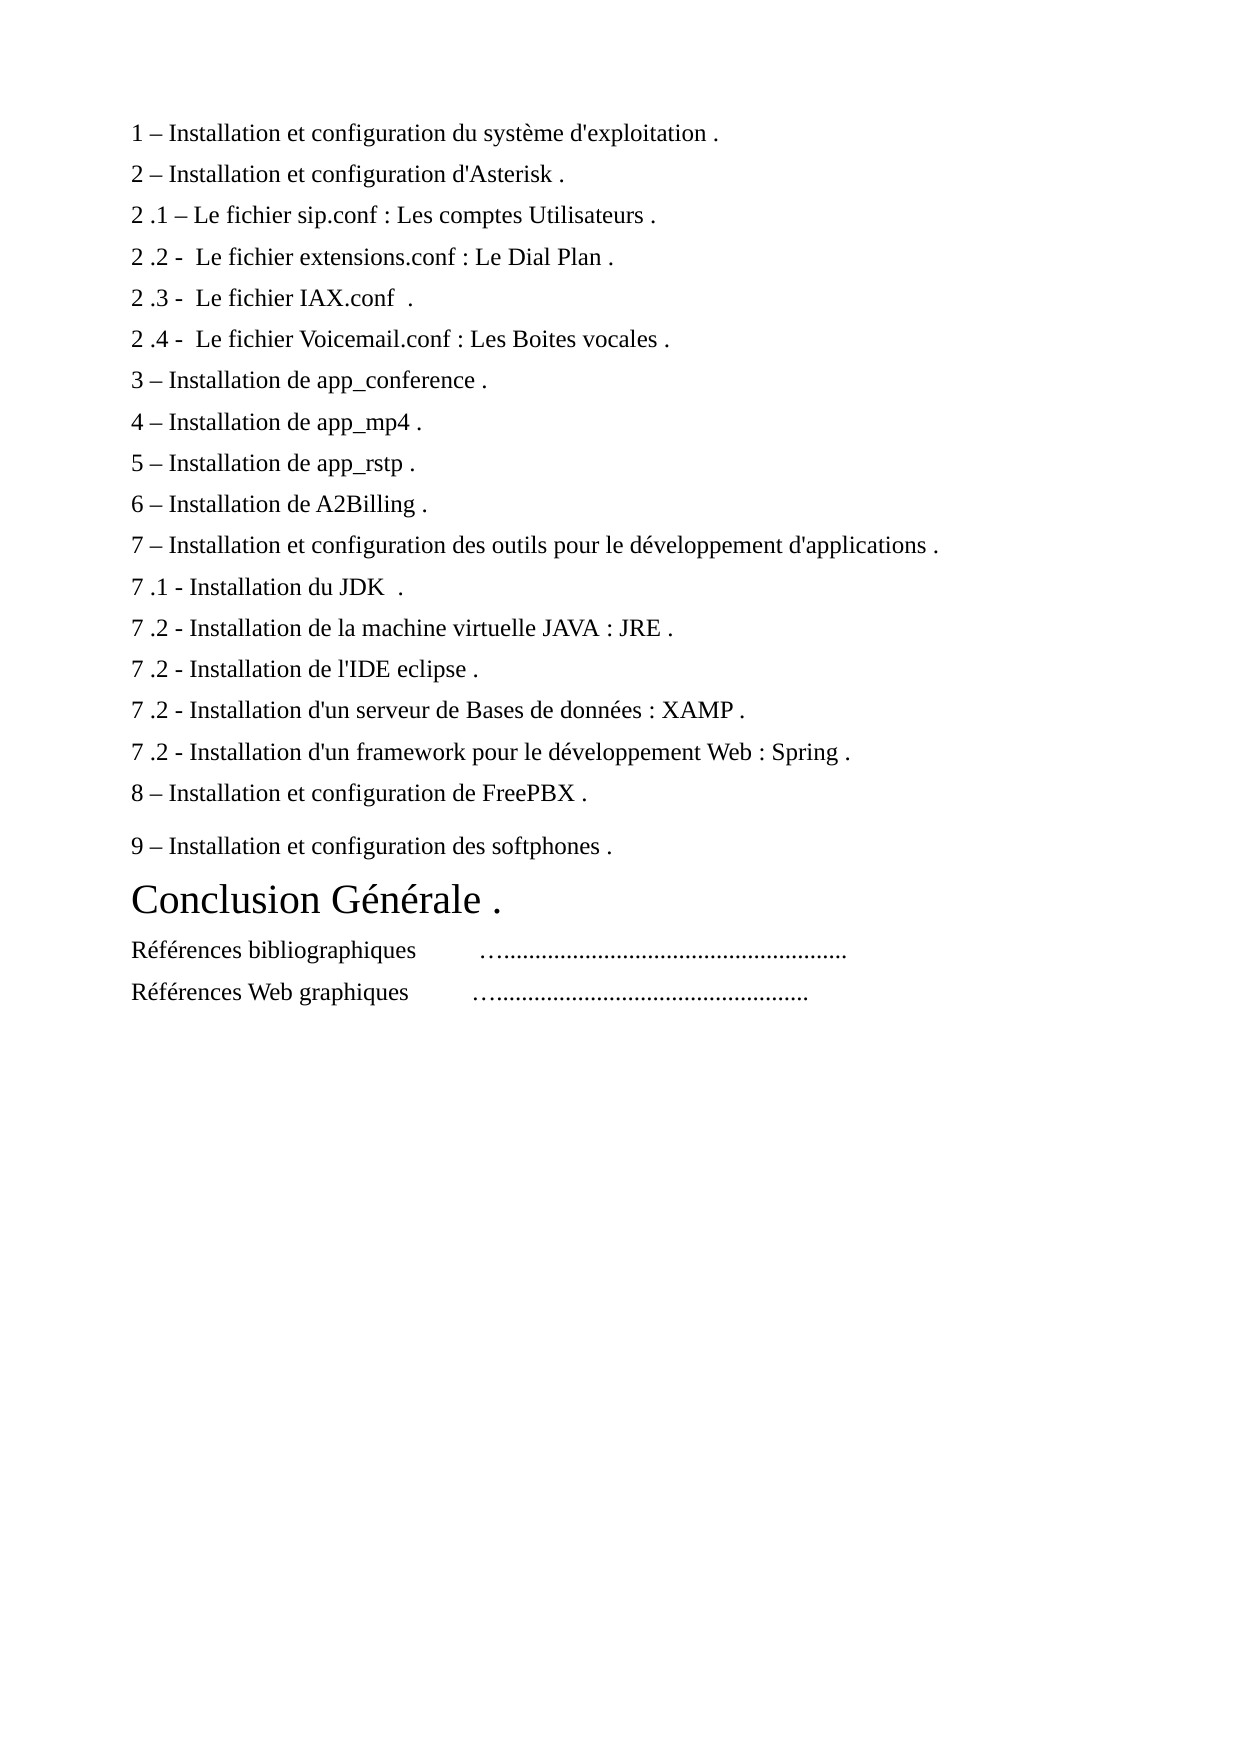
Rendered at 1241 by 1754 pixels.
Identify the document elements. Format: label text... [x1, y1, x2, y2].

text 2 – Installation et configuration d'Asterisk . [131, 159, 1109, 188]
text Références bibliographiques …....................................................... [131, 935, 1109, 964]
text 3 – Installation de app_conference . [131, 366, 1109, 394]
text Références Web graphiques ….................................................. [131, 977, 1109, 1005]
text 2 .3 - Le fichier IAX.conf . [131, 283, 1109, 312]
text 5 – Installation de app_rstp . [131, 448, 1109, 477]
text 7 – Installation et configuration des outils pour le développement d'applications . [131, 531, 1109, 559]
text 2 .1 – Le fichier sip.conf : Les comptes Utilisateurs . [131, 201, 1109, 229]
text 9 – Installation et configuration des softphones . [131, 819, 1109, 862]
text 7 .1 - Installation du JDK . [131, 572, 1109, 601]
text 7 .2 - Installation de la machine virtuelle JAVA : JRE . [131, 613, 1109, 642]
text 8 – Installation et configuration de FreePBX . [131, 778, 1109, 807]
text 6 – Installation de A2Billing . [131, 489, 1109, 518]
text 7 .2 - Installation d'un framework pour le développement Web : Spring . [131, 737, 1109, 766]
text 1 – Installation et configuration du système d'exploitation . [131, 118, 1109, 147]
text 4 – Installation de app_mp4 . [131, 407, 1109, 436]
text 2 .4 - Le fichier Voicemail.conf : Les Boites vocales . [131, 324, 1109, 353]
text 7 .2 - Installation d'un serveur de Bases de données : XAMP . [131, 696, 1109, 724]
text 2 .2 - Le fichier extensions.conf : Le Dial Plan . [131, 242, 1109, 271]
text 7 .2 - Installation de l'IDE eclipse . [131, 654, 1109, 683]
text Conclusion Générale . [131, 875, 1109, 923]
